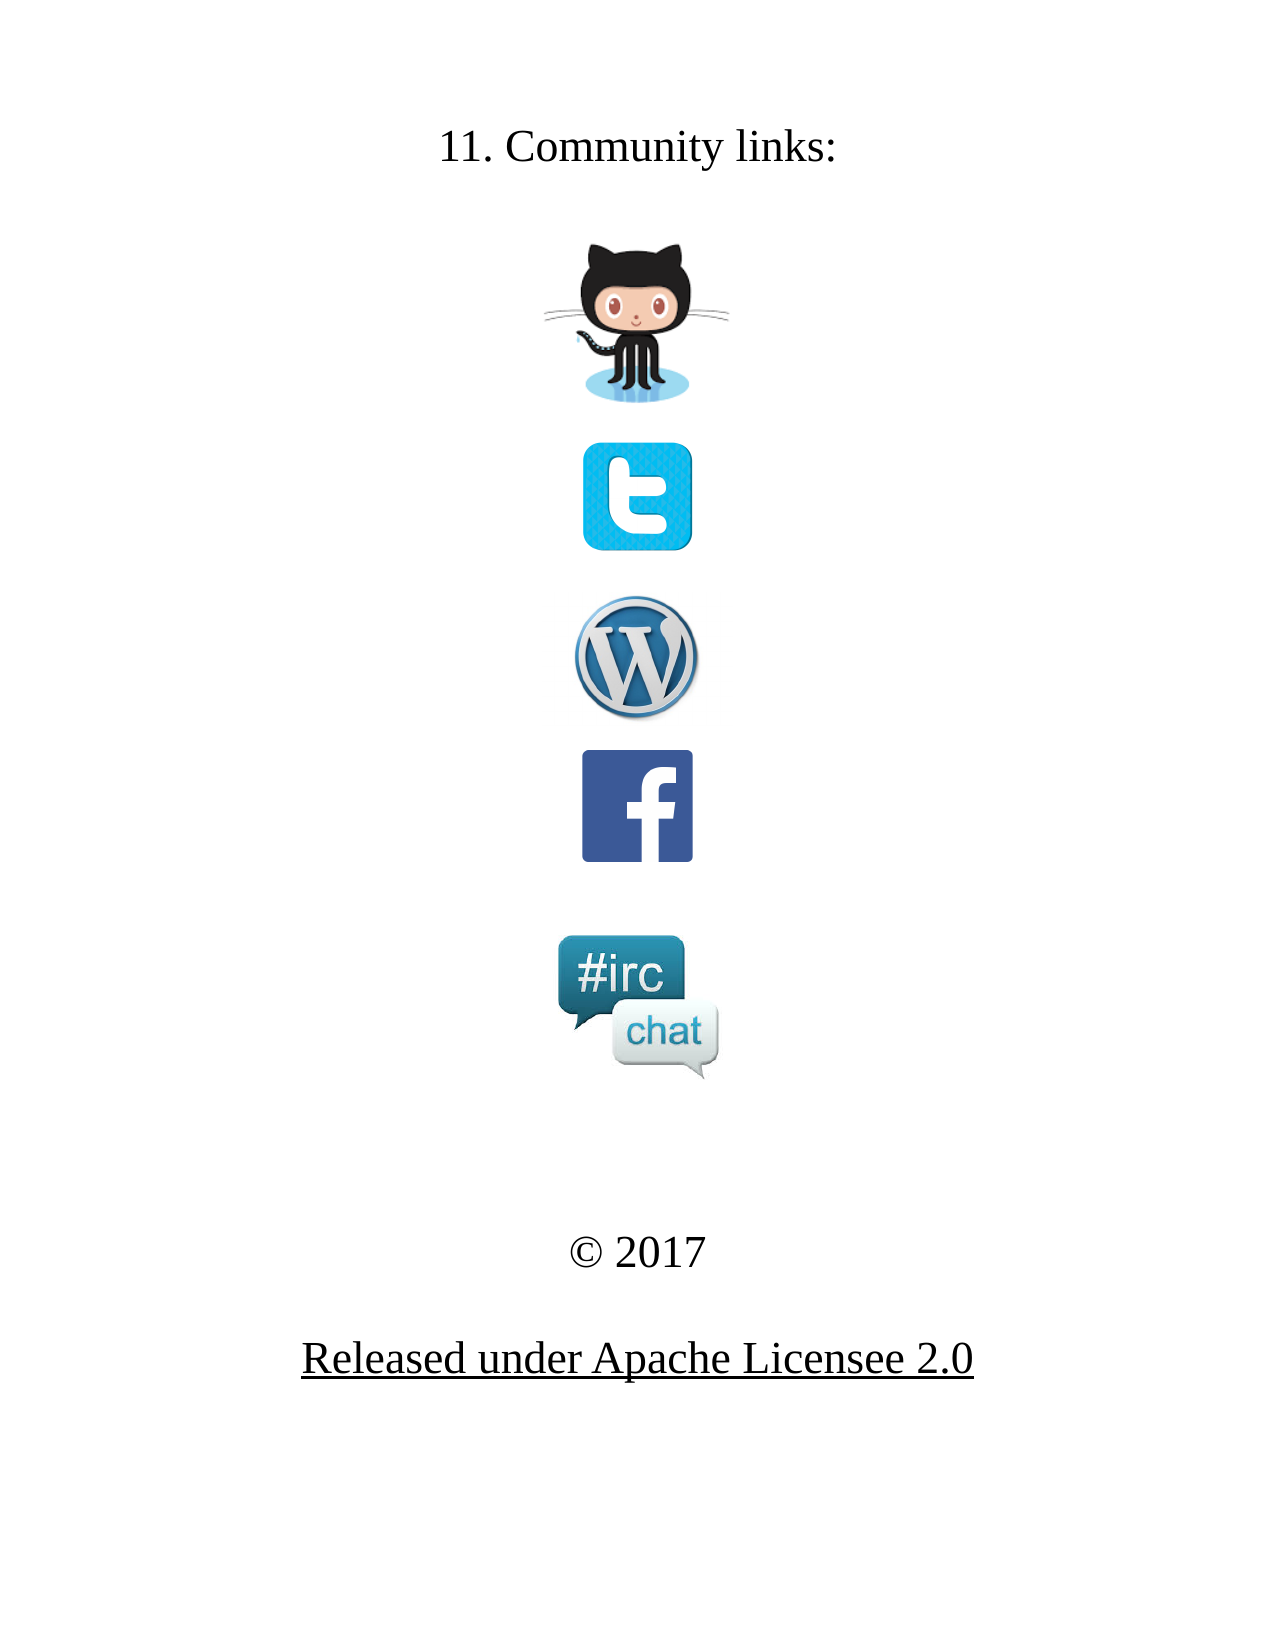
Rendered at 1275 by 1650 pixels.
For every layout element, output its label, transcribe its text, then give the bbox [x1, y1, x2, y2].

picture [545, 908, 730, 1093]
text 11. Community links: [118, 118, 1157, 171]
picture [541, 592, 734, 726]
text © 2017 [118, 1225, 1157, 1278]
picture [582, 750, 693, 862]
text Released under Apache Licensee 2.0 [118, 1330, 1157, 1383]
picture [447, 223, 828, 424]
picture [573, 434, 702, 563]
